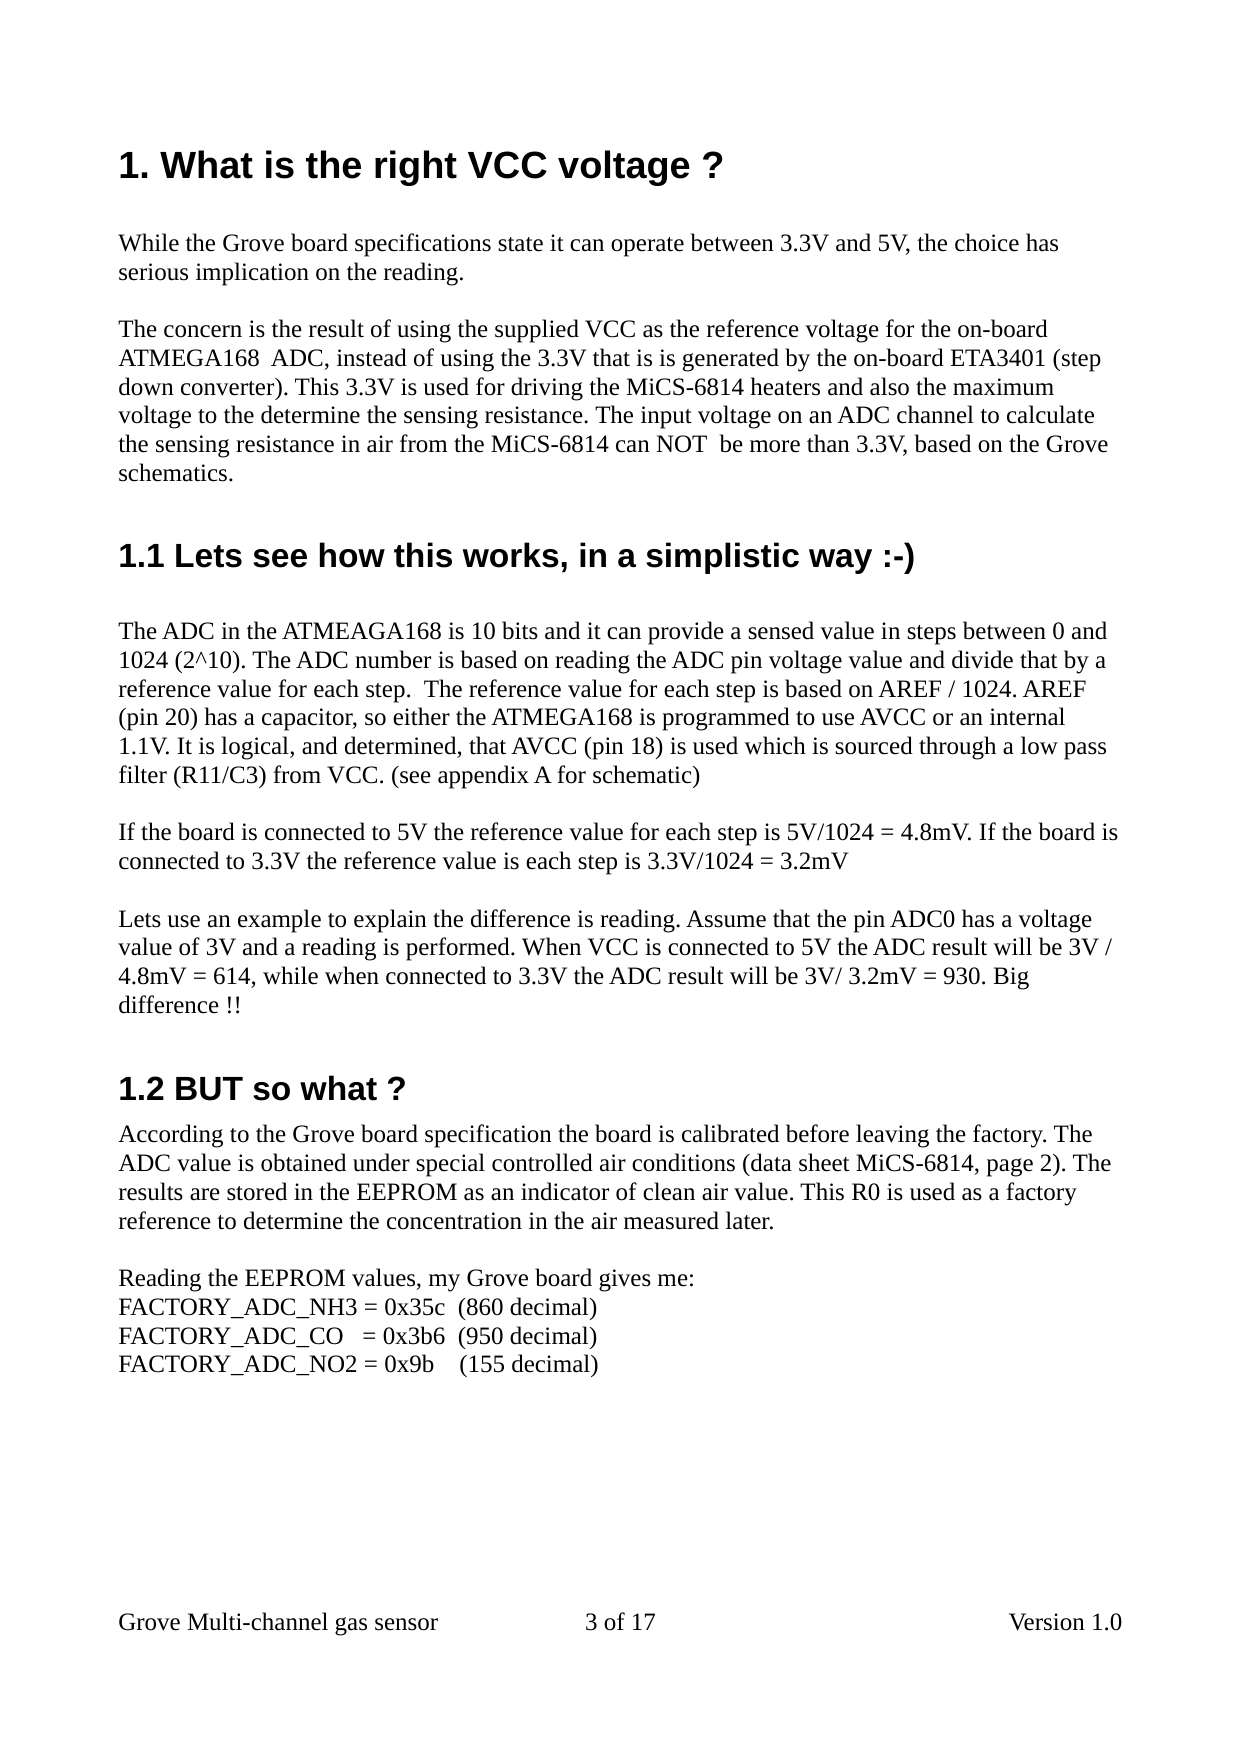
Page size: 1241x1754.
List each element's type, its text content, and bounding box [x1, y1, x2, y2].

text The concern is the result of using the supplied VCC as the reference voltage for the on-board ATMEGA168 ADC, instead of using the 3.3V that is is generated by the on-board ETA3401 (step down converter). This 3.3V is used for driving the MiCS-6814 heaters and also the maximum voltage to the determine the sensing resistance. The input voltage on an ADC channel to calculate the sensing resistance in air from the MiCS-6814 can NOT be more than 3.3V, based on the Grove schematics. [118, 314, 1122, 487]
text FACTORY_ADC_CO = 0x3b6 (950 decimal) [118, 1321, 1122, 1349]
text Lets use an example to explain the difference is reading. Assume that the pin ADC0 has a voltage value of 3V and a reading is performed. When VCC is connected to 5V the ADC result will be 3V / 4.8mV = 614, while when connected to 3.3V the ADC result will be 3V/ 3.2mV = 930. Big difference !! [118, 904, 1122, 1019]
subtitle 1.1 Lets see how this works, in a simplistic way :-) [118, 536, 1122, 575]
text According to the Grove board specification the board is calibrated before leaving the factory. The ADC value is obtained under special controlled air conditions (data sheet MiCS-6814, page 2). The results are stored in the EEPROM as an indicator of clean air value. This R0 is used as a factory reference to determine the concentration in the air measured later. [118, 1119, 1122, 1234]
text The ADC in the ATMEAGA168 is 10 bits and it can provide a sensed value in steps between 0 and 1024 (2^10). The ADC number is based on reading the ADC pin voltage value and divide that by a reference value for each step. The reference value for each step is based on AREF / 1024. AREF (pin 20) has a capacitor, so either the ATMEGA168 is programmed to use AVCC or an internal 1.1V. It is logical, and determined, that AVCC (pin 18) is used which is sourced through a low pass filter (R11/C3) from VCC. (see appendix A for schematic) [118, 616, 1122, 789]
text Reading the EEPROM values, my Grove board gives me: [118, 1263, 1122, 1292]
subtitle 1.2 BUT so what ? [118, 1068, 1122, 1107]
text FACTORY_ADC_NH3 = 0x35c (860 decimal) [118, 1292, 1122, 1321]
text If the board is connected to 5V the reference value for each step is 5V/1024 = 4.8mV. If the board is connected to 3.3V the reference value is each step is 3.3V/1024 = 3.2mV [118, 817, 1122, 875]
subtitle 1. What is the right VCC voltage ? [118, 143, 1122, 187]
text While the Grove board specifications state it can operate between 3.3V and 5V, the choice has serious implication on the reading. [118, 228, 1122, 286]
text FACTORY_ADC_NO2 = 0x9b (155 decimal) [118, 1349, 1122, 1378]
